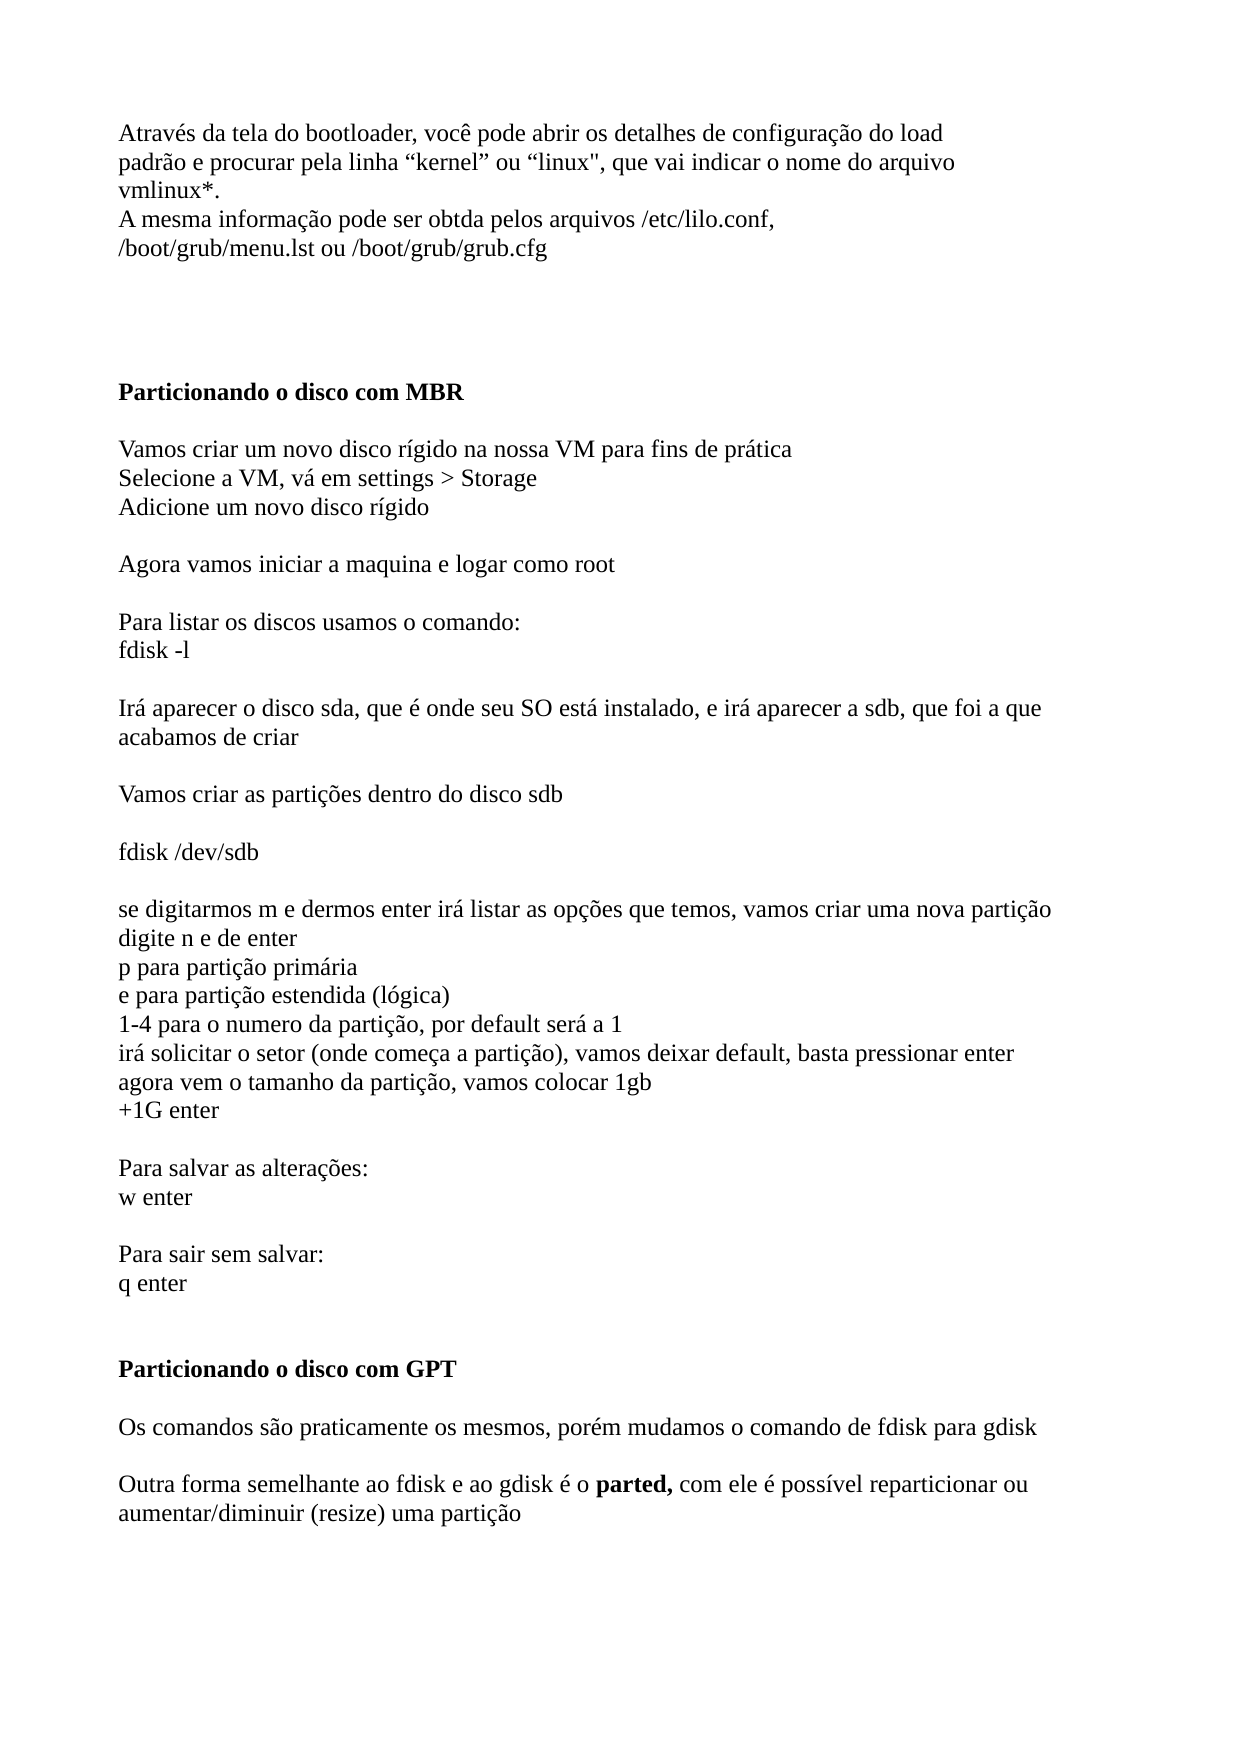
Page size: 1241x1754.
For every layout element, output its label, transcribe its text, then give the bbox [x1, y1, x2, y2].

text digite n e de enter [118, 923, 1122, 952]
text irá solicitar o setor (onde começa a partição), vamos deixar default, basta pressionar enter [118, 1038, 1122, 1067]
text w enter [118, 1182, 1122, 1211]
text Adicione um novo disco rígido [118, 492, 1122, 521]
text Particionando o disco com MBR [118, 377, 1122, 406]
text Para salvar as alterações: [118, 1153, 1122, 1182]
text Particionando o disco com GPT [118, 1354, 1122, 1383]
text fdisk /dev/sdb [118, 837, 1122, 866]
text Irá aparecer o disco sda, que é onde seu SO está instalado, e irá aparecer a sdb, que foi a que acabamos de criar [118, 693, 1122, 751]
text Outra forma semelhante ao fdisk e ao gdisk é o parted, com ele é possível reparticionar ou aumentar/diminuir (resize) uma partição [118, 1469, 1122, 1527]
text q enter [118, 1268, 1122, 1297]
text 1-4 para o numero da partição, por default será a 1 [118, 1009, 1122, 1038]
text padrão e procurar pela linha “kernel” ou “linux", que vai indicar o nome do arquivo [118, 147, 1122, 176]
text Para sair sem salvar: [118, 1239, 1122, 1268]
text agora vem o tamanho da partição, vamos colocar 1gb [118, 1067, 1122, 1096]
text Vamos criar as partições dentro do disco sdb [118, 779, 1122, 808]
text Agora vamos iniciar a maquina e logar como root [118, 549, 1122, 578]
text se digitarmos m e dermos enter irá listar as opções que temos, vamos criar uma nova partição [118, 894, 1122, 923]
text Vamos criar um novo disco rígido na nossa VM para fins de prática [118, 434, 1122, 463]
text Para listar os discos usamos o comando: [118, 607, 1122, 636]
text Através da tela do bootloader, você pode abrir os detalhes de configuração do load [118, 118, 1122, 147]
text Selecione a VM, vá em settings > Storage [118, 463, 1122, 492]
text vmlinux*. [118, 176, 1122, 204]
text p para partição primária [118, 952, 1122, 981]
text fdisk -l [118, 636, 1122, 664]
text +1G enter [118, 1096, 1122, 1124]
text e para partição estendida (lógica) [118, 981, 1122, 1009]
text A mesma informação pode ser obtda pelos arquivos /etc/lilo.conf, [118, 204, 1122, 233]
text /boot/grub/menu.lst ou /boot/grub/grub.cfg [118, 233, 1122, 262]
text Os comandos são praticamente os mesmos, porém mudamos o comando de fdisk para gdisk [118, 1412, 1122, 1441]
